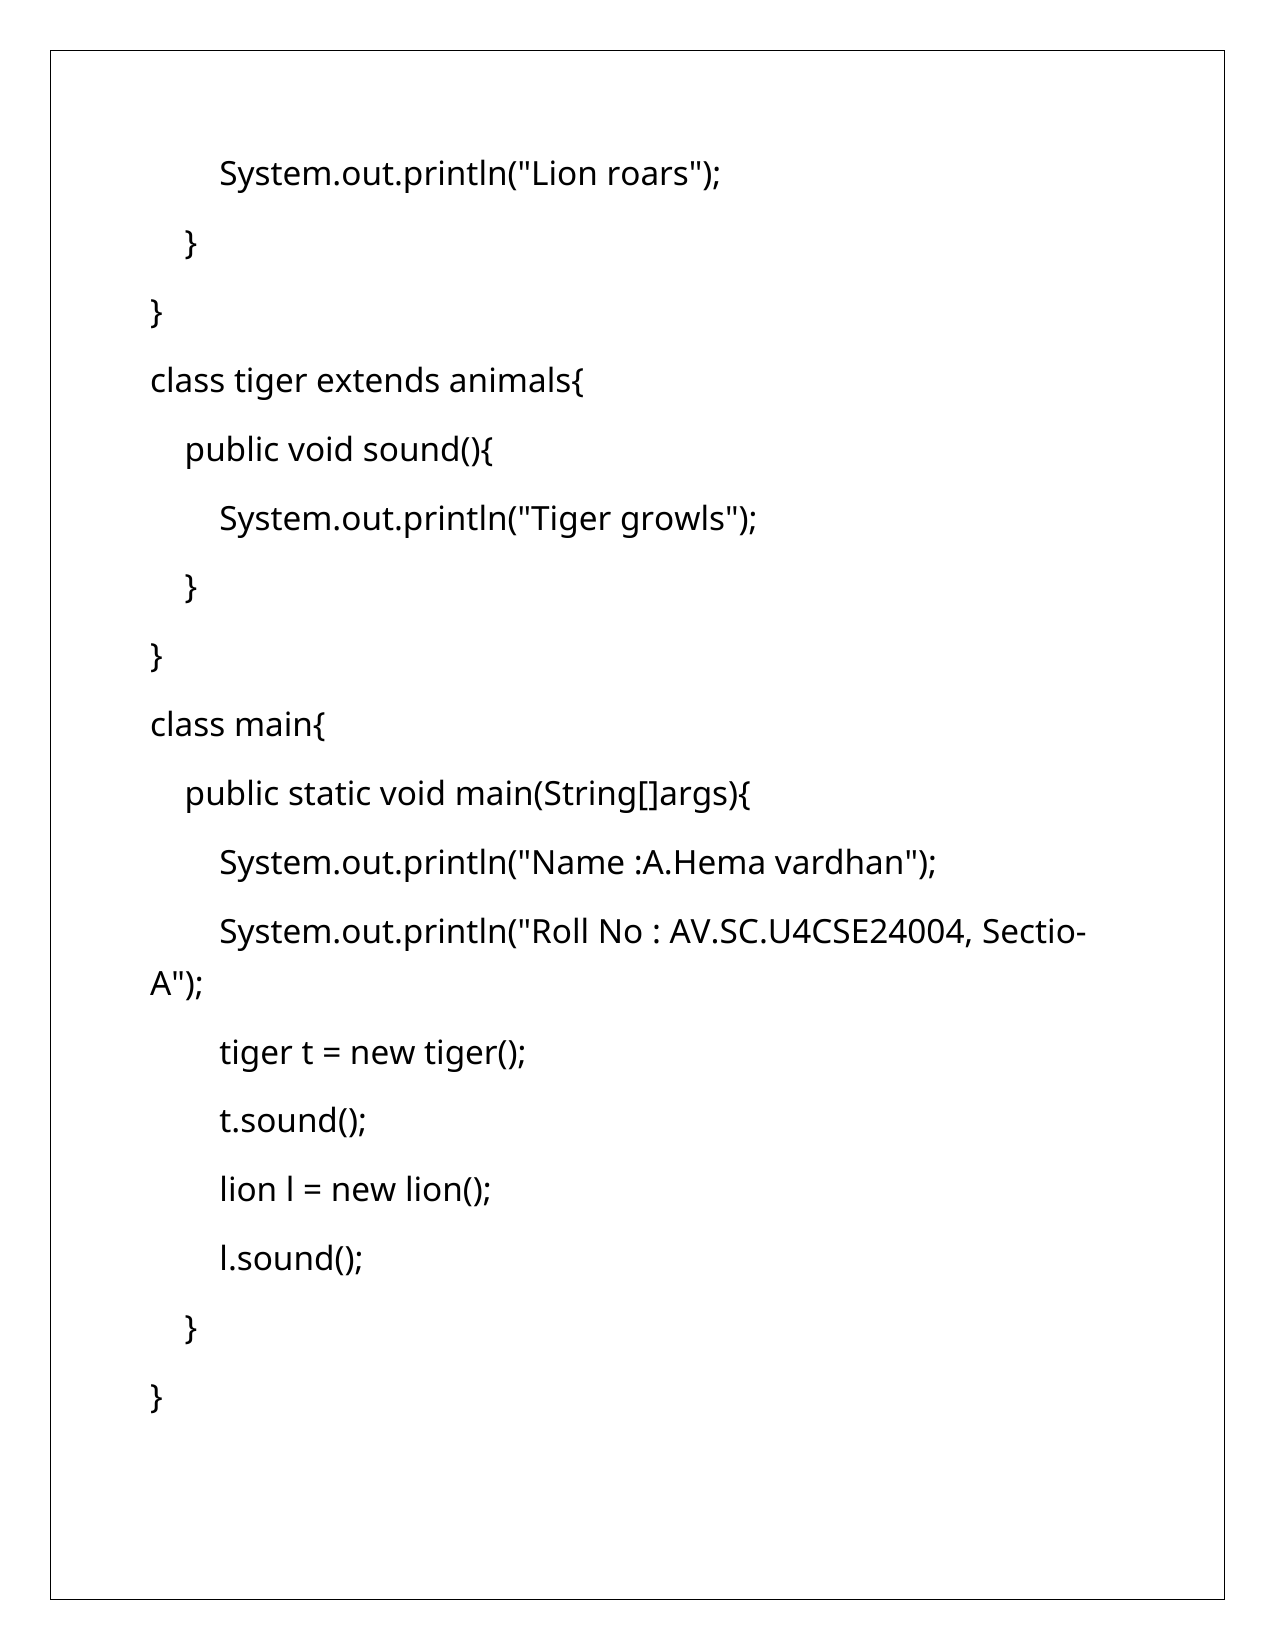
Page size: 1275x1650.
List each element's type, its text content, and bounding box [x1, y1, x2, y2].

text System.out.println("Lion roars"); [150, 150, 1125, 195]
text class tiger extends animals{ [150, 357, 1125, 402]
text l.sound(); [150, 1235, 1125, 1280]
text System.out.println("Tiger growls"); [150, 494, 1125, 540]
text } [150, 563, 1125, 608]
text public static void main(String[]args){ [150, 770, 1125, 815]
text } [150, 1373, 1125, 1418]
text t.sound(); [150, 1097, 1125, 1143]
text lion l = new lion(); [150, 1166, 1125, 1212]
text System.out.println("Roll No : AV.SC.U4CSE24004, Sectio- A"); [150, 907, 1125, 1005]
text tiger t = new tiger(); [150, 1028, 1125, 1074]
text } [150, 219, 1125, 264]
text public void sound(){ [150, 425, 1125, 471]
text } [150, 1304, 1125, 1349]
text System.out.println("Name :A.Hema vardhan"); [150, 838, 1125, 884]
text } [150, 632, 1125, 677]
text class main{ [150, 701, 1125, 746]
text } [150, 288, 1125, 333]
